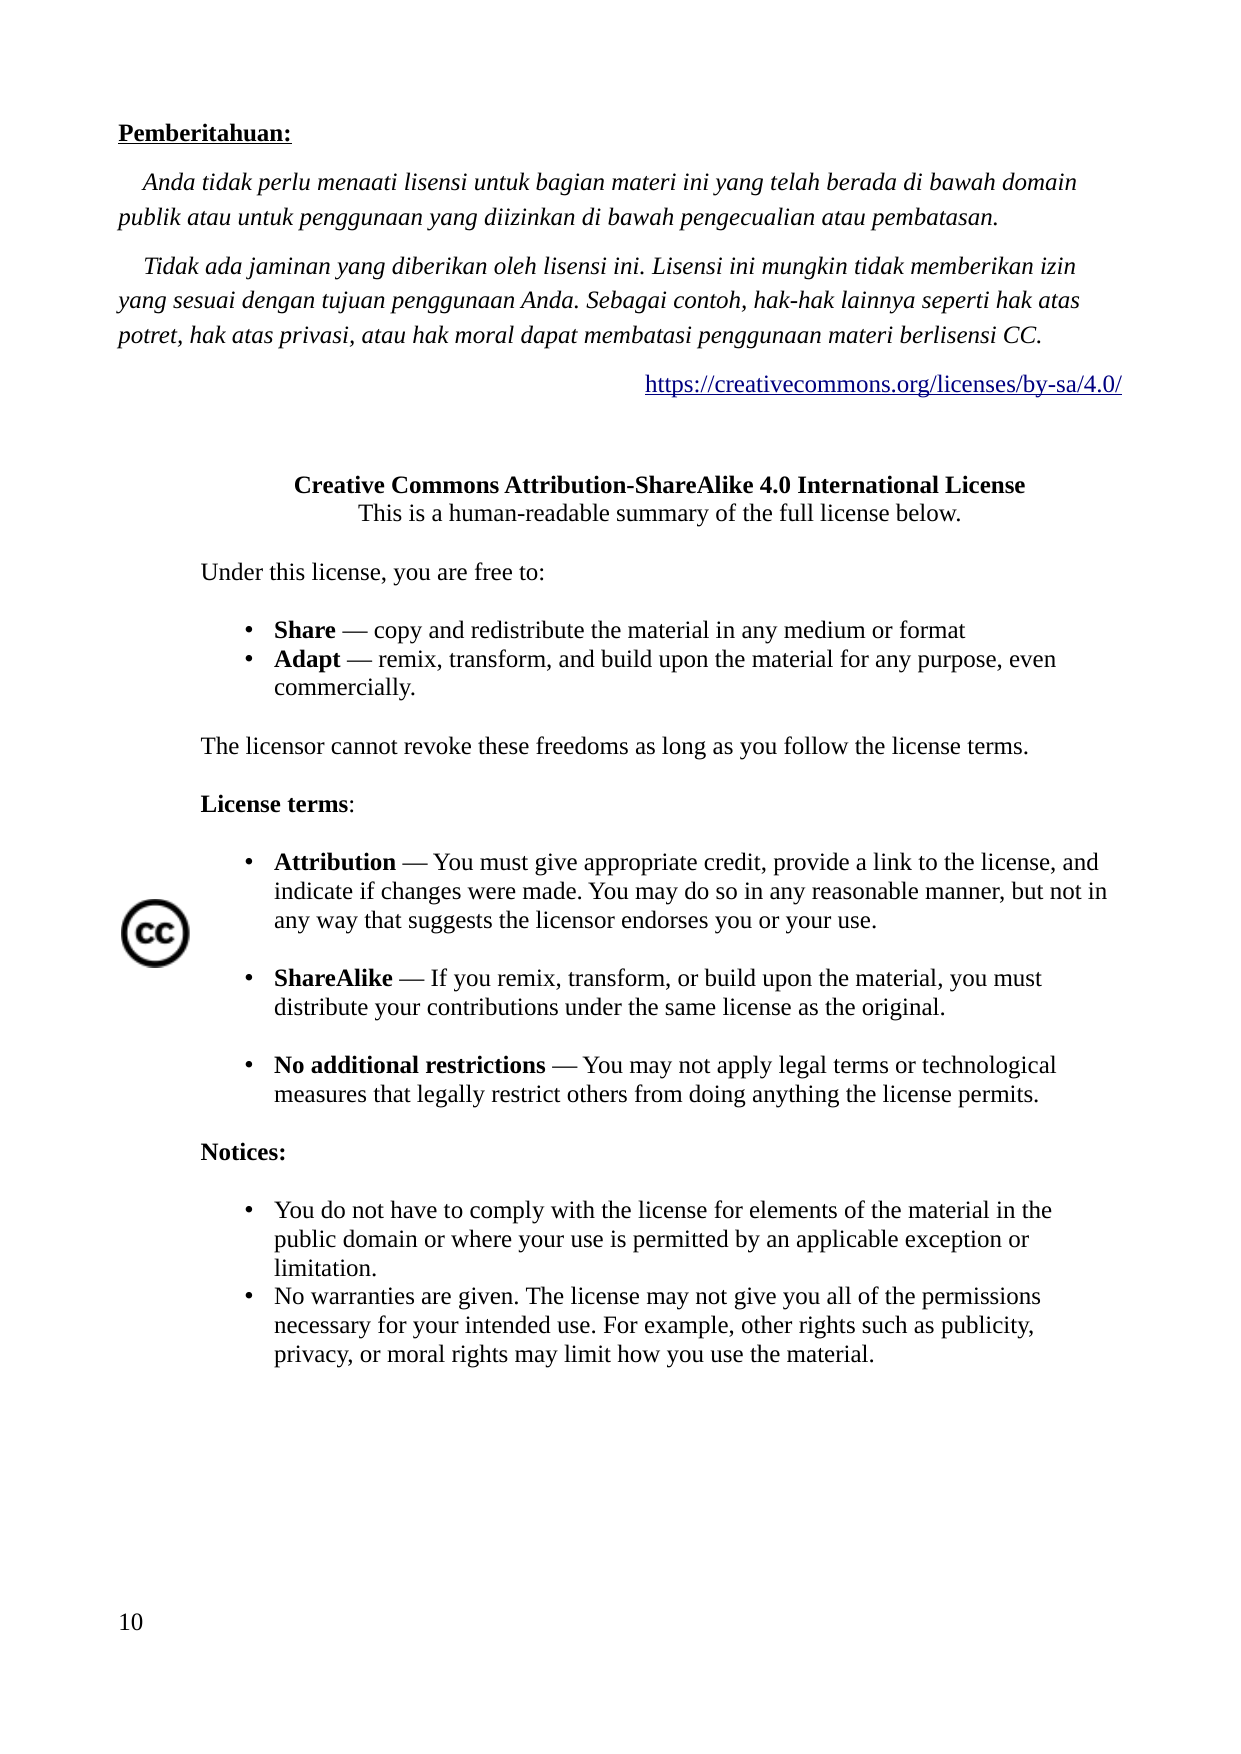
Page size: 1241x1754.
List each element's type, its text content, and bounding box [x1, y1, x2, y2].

text Pemberitahuan: [118, 118, 1122, 147]
table_header [118, 467, 197, 1400]
picture [121, 899, 190, 968]
text Tidak ada jaminan yang diberikan oleh lisensi ini. Lisensi ini mungkin tidak memberikan izin yang sesuai dengan tujuan penggunaan Anda. Sebagai contoh, hak-hak lainnya seperti hak atas potret, hak atas privasi, atau hak moral dapat membatasi penggunaan materi berlisensi CC. [118, 251, 1122, 348]
text Anda tidak perlu menaati lisensi untuk bagian materi ini yang telah berada di bawah domain publik atau untuk penggunaan yang diizinkan di bawah pengecualian atau pembatasan. [118, 167, 1122, 230]
text https://creativecommons.org/licenses/by-sa/4.0/ [118, 369, 1122, 397]
table_header Creative Commons Attribution-ShareAlike 4.0 International License This is a human-readable summary of the full license below. Under this license, you are free to: Share — copy and redistribute the material in any medium or format Adapt — remix, transform, and build upon the material for any purpose, even commercially. The licensor cannot revoke these freedoms as long as you follow the license terms. License terms: Attribution — You must give appropriate credit, provide a link to the license, and indicate if changes were made. You may do so in any reasonable manner, but not in any way that suggests the licensor endorses you or your use. ShareAlike — If you remix, transform, or build upon the material, you must distribute your contributions under the same license as the original. No additional restrictions — You may not apply legal terms or technological measures that legally restrict others from doing anything the license permits. Notices: You do not have to comply with the license for elements of the material in the public domain or where your use is permitted by an applicable exception or limitation. No warranties are given. The license may not give you all of the permissions necessary for your intended use. For example, other rights such as publicity, privacy, or moral rights may limit how you use the material. [198, 467, 1122, 1400]
